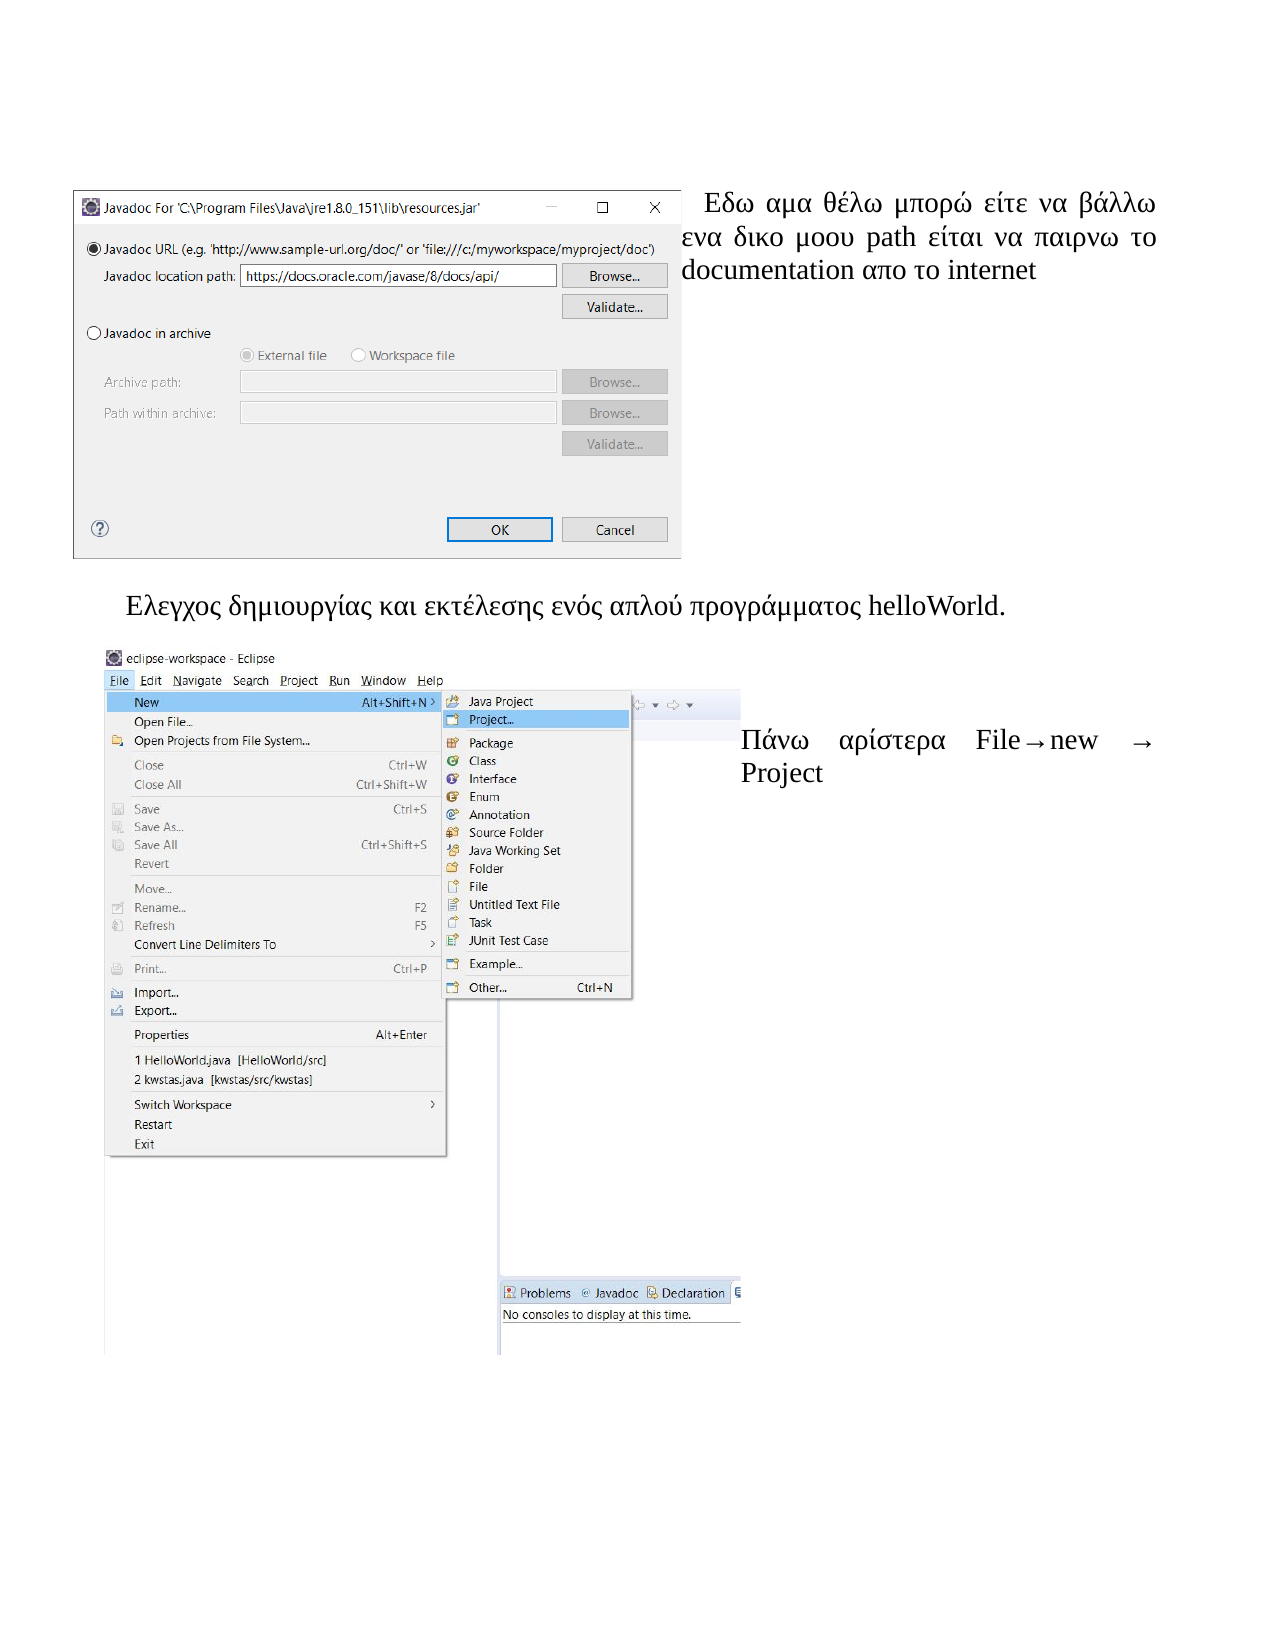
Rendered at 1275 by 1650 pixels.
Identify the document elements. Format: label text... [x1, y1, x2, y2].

picture [73, 190, 682, 559]
text Πάνω αρίστερα File→new → Project [741, 722, 1157, 789]
text Εδω αμα θέλω μπορώ είτε να βάλλω ενα δικο μοου path είται να παιρνω το documentation απο το internet [118, 185, 1157, 286]
text Ελεγχος δημιουργίας και εκτέλεσης ενός απλού προγράμματος helloWorld. [118, 588, 1157, 621]
picture [104, 646, 741, 1355]
